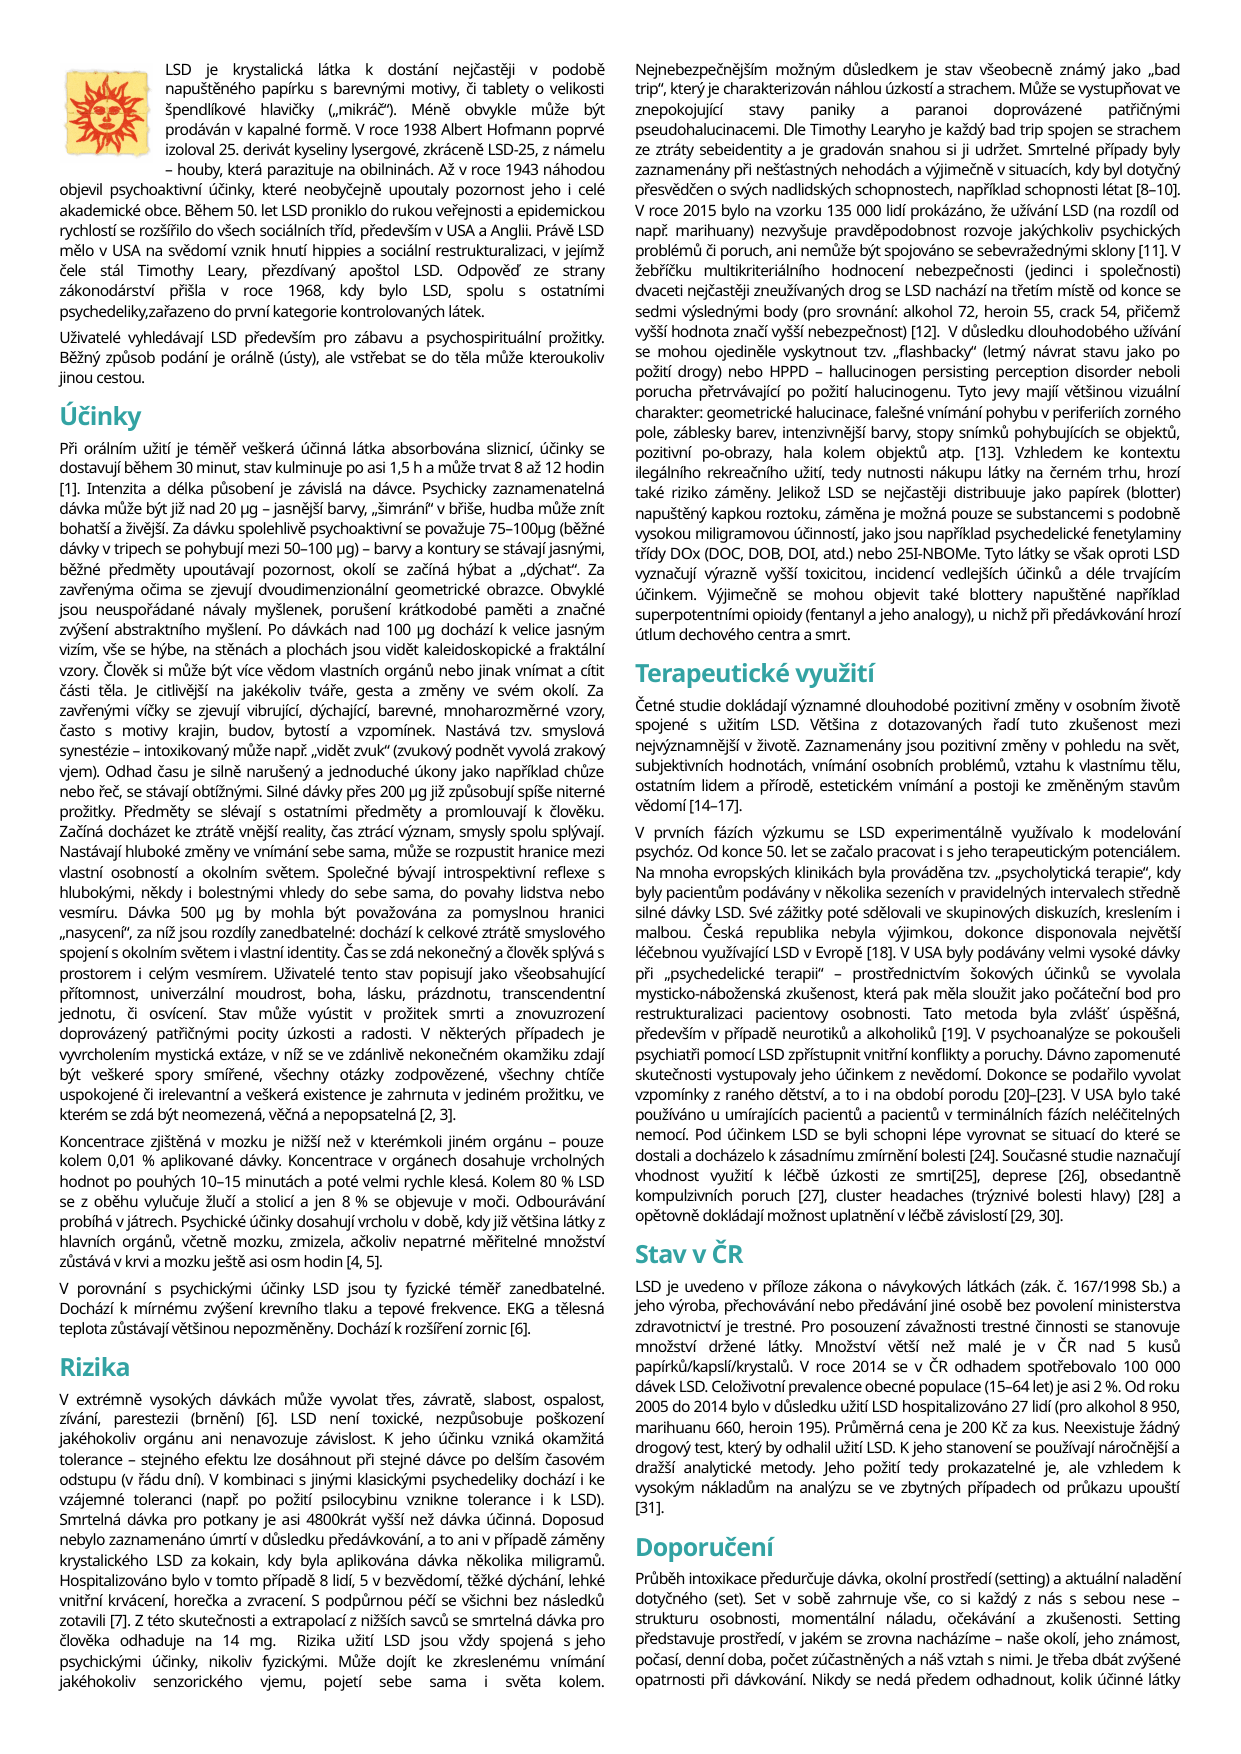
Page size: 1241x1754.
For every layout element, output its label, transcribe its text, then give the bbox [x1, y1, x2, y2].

text Uživatelé vyhledávají LSD především pro zábavu a psychospirituální prožitky. Běžný způsob podání je orálně (ústy), ale vstřebat se do těla může kteroukoliv jinou cestou. [59, 328, 605, 388]
subtitle Účinky [59, 400, 605, 432]
text Nejnebezpečnějším možným důsledkem je stav všeobecně známý jako „bad trip“, který je charakterizován náhlou úzkostí a strachem. Může se vystupňovat ve znepokojující stavy paniky a paranoi doprovázené patřičnými pseudohalucinacemi. Dle Timothy Learyho je každý bad trip spojen se strachem ze ztráty sebeidentity a je gradován snahou si ji udržet. Smrtelné případy byly zaznamenány při nešťastných nehodách a výjimečně v situacích, kdy byl dotyčný přesvědčen o svých nadlidských schopnostech, například schopnosti létat [8–10]. V roce 2015 bylo na vzorku 135 000 lidí prokázáno, že užívání LSD (na rozdíl od např. marihuany) nezvyšuje pravděpodobnost rozvoje jakýchkoliv psychických problémů či poruch, ani nemůže být spojováno se sebevražednými sklony [11]. V žebříčku multikriteriálního hodnocení nebezpečnosti (jedinci i společnosti) dvaceti nejčastěji zneužívaných drog se LSD nachází na třetím místě od konce se sedmi výslednými body (pro srovnání: alkohol 72, heroin 55, crack 54, přičemž vyšší hodnota značí vyšší nebezpečnost) [12]. V důsledku dlouhodobého užívání se mohou ojediněle vyskytnout tzv. „flashbacky“ (letmý návrat stavu jako po požití drogy) nebo HPPD – hallucinogen persisting perception disorder neboli porucha přetrvávající po požití halucinogenu. Tyto jevy majíí většinou vizuální charakter: geometrické halucinace, falešné vnímání pohybu v periferiích zorného pole, záblesky barev, intenzivnější barvy, stopy snímků pohybujících se objektů, pozitivní po-obrazy, hala kolem objektů atp. [13]. Vzhledem ke kontextu ilegálního rekreačního užití, tedy nutnosti nákupu látky na černém trhu, hrozí také riziko záměny. Jelikož LSD se nejčastěji distribuuje jako papírek (blotter) napuštěný kapkou roztoku, záměna je možná pouze se substancemi s podobně vysokou miligramovou účinností, jako jsou například psychedelické fenetylaminy třídy DOx (DOC, DOB, DOI, atd.) nebo 25I-NBOMe. Tyto látky se však oproti LSD vyznačují výrazně vyšší toxicitou, incidencí vedlejších účinků a déle trvajícím účinkem. Výjimečně se mohou objevit také blottery napuštěné například superpotentními opioidy (fentanyl a jeho analogy), u nichž při předávkování hrozí útlum dechového centra a smrt. [635, 59, 1181, 645]
text LSD je uvedeno v příloze zákona o návykových látkách (zák. č. 167/1998 Sb.) a jeho výroba, přechovávání nebo předávání jiné osobě bez povolení ministerstva zdravotnictví je trestné. Pro posouzení závažnosti trestné činnosti se stanovuje množství držené látky. Množství větší než malé je v ČR nad 5 kusů papírků/kapslí/krystalů. V roce 2014 se v ČR odhadem spotřebovalo 100 000 dávek LSD. Celoživotní prevalence obecné populace (15–64 let) je asi 2 %. Od roku 2005 do 2014 bylo v důsledku užití LSD hospitalizováno 27 lidí (pro alkohol 8 950, marihuanu 660, heroin 195). Průměrná cena je 200 Kč za kus. Neexistuje žádný drogový test, který by odhalil užití LSD. K jeho stanovení se používají náročnější a dražší analytické metody. Jeho požití tedy prokazatelné je, ale vzhledem k vysokým nákladům na analýzu se ve zbytných případech od průkazu upouští [31]. [635, 1276, 1181, 1518]
subtitle Rizika [59, 1351, 605, 1383]
text Koncentrace zjištěná v mozku je nižší než v kterémkoli jiném orgánu – pouze kolem 0,01 % aplikované dávky. Koncentrace v orgánech dosahuje vrcholných hodnot po pouhých 10–15 minutách a poté velmi rychle klesá. Kolem 80 % LSD se z oběhu vylučuje žlučí a stolicí a jen 8 % se objevuje v moči. Odbourávání probíhá v játrech. Psychické účinky dosahují vrcholu v době, kdy již většina látky z hlavních orgánů, včetně mozku, zmizela, ačkoliv nepatrné měřitelné množství zůstává v krvi a mozku ještě asi osm hodin [4, 5]. [59, 1131, 605, 1272]
text LSD je krystalická látka k dostání nejčastěji v podobě napuštěného papírku s barevnými motivy, či tablety o velikosti špendlíkové hlavičky („mikráč“). Méně obvykle může být prodáván v kapalné formě. V roce 1938 Albert Hofmann poprvé izoloval 25. derivát kyseliny lysergové, zkráceně LSD-25, z námelu – houby, která parazituje na obilninách. Až v roce 1943 náhodou objevil psychoaktivní účinky, které neobyčejně upoutaly pozornost jeho i celé akademické obce. Během 50. let LSD proniklo do rukou veřejnosti a epidemickou rychlostí se rozšířilo do všech sociálních tříd, především v USA a Anglii. Právě LSD mělo v USA na svědomí vznik hnutí hippies a sociální restrukturalizaci, v jejímž čele stál Timothy Leary, přezdívaný apoštol LSD. Odpověď ze strany zákonodárství přišla v roce 1968, kdy bylo LSD, spolu s ostatními psychedeliky,zařazeno do první kategorie kontrolovaných látek. [59, 59, 605, 322]
text Četné studie dokládají významné dlouhodobé pozitivní změny v osobním životě spojené s užitím LSD. Většina z dotazovaných řadí tuto zkušenost mezi nejvýznamnější v životě. Zaznamenány jsou pozitivní změny v pohledu na svět, subjektivních hodnotách, vnímání osobních problémů, vztahu k vlastnímu tělu, ostatním lidem a přírodě, estetickém vnímání a postoji ke změněným stavům vědomí [14–17]. [635, 695, 1181, 816]
text V porovnání s psychickými účinky LSD jsou ty fyzické téměř zanedbatelné. Dochází k mírnému zvýšení krevního tlaku a tepové frekvence. EKG a tělesná teplota zůstávají většinou nepozměněny. Dochází k rozšíření zornic [6]. [59, 1278, 605, 1339]
subtitle Stav v ČR [635, 1238, 1181, 1270]
picture [60, 63, 154, 163]
text Průběh intoxikace předurčuje dávka, okolní prostředí (setting) a aktuální naladění dotyčného (set). Set v sobě zahrnuje vše, co si každý z nás s sebou nese – strukturu osobnosti, momentální náladu, očekávání a zkušenosti. Setting představuje prostředí, v jakém se zrovna nacházíme – naše okolí, jeho známost, počasí, denní doba, počet zúčastněných a náš vztah s nimi. Je třeba dbát zvýšené opatrnosti při dávkování. Nikdy se nedá předem odhadnout, kolik účinné látky [635, 1568, 1181, 1690]
text Při orálním užití je téměř veškerá účinná látka absorbována sliznicí, účinky se dostavují během 30 minut, stav kulminuje po asi 1,5 h a může trvat 8 až 12 hodin [1]. Intenzita a délka působení je závislá na dávce. Psychicky zaznamenatelná dávka může být již nad 20 μg – jasnější barvy, „šimrání“ v břiše, hudba může znít bohatší a živější. Za dávku spolehlivě psychoaktivní se považuje 75–100μg (běžné dávky v tripech se pohybují mezi 50–100 μg) – barvy a kontury se stávají jasnými, běžné předměty upoutávají pozornost, okolí se začíná hýbat a „dýchat“. Za zavřenýma očima se zjevují dvoudimenzionální geometrické obrazce. Obvyklé jsou neuspořádané návaly myšlenek, porušení krátkodobé paměti a značné zvýšení abstraktního myšlení. Po dávkách nad 100 μg dochází k velice jasným vizím, vše se hýbe, na stěnách a plochách jsou vidět kaleidoskopické a fraktální vzory. Člověk si může být více vědom vlastních orgánů nebo jinak vnímat a cítit části těla. Je citlivější na jakékoliv tváře, gesta a změny ve svém okolí. Za zavřenými víčky se zjevují vibrující, dýchající, barevné, mnoharozměrné vzory, často s motivy krajin, budov, bytostí a vzpomínek. Nastává tzv. smyslová synestézie – intoxikovaný může např. „vidět zvuk“ (zvukový podnět vyvolá zrakový vjem). Odhad času je silně narušený a jednoduché úkony jako například chůze nebo řeč, se stávají obtížnými. Silné dávky přes 200 μg již způsobují spíše niterné prožitky. Předměty se slévají s ostatními předměty a promlouvají k člověku. Začíná docházet ke ztrátě vnější reality, čas ztrácí význam, smysly spolu splývají. Nastávají hluboké změny ve vnímání sebe sama, může se rozpustit hranice mezi vlastní osobností a okolním světem. Společné bývají introspektivní reflexe s hlubokými, někdy i bolestnými vhledy do sebe sama, do povahy lidstva nebo vesmíru. Dávka 500 μg by mohla být považována za pomyslnou hranici „nasycení“, za níž jsou rozdíly zanedbatelné: dochází k celkové ztrátě smyslového spojení s okolním světem i vlastní identity. Čas se zdá nekonečný a člověk splývá s prostorem i celým vesmírem. Uživatelé tento stav popisují jako všeobsahující přítomnost, univerzální moudrost, boha, lásku, prázdnotu, transcendentní jednotu, či osvícení. Stav může vyústit v prožitek smrti a znovuzrození doprovázený patřičnými pocity úzkosti a radosti. V některých případech je vyvrcholením mystická extáze, v níž se ve zdánlivě nekonečném okamžiku zdají být veškeré spory smířené, všechny otázky zodpovězené, všechny chtíče uspokojené či irelevantní a veškerá existence je zahrnuta v jediném prožitku, ve kterém se zdá být neomezená, věčná a nepopsatelná [2, 3]. [59, 438, 605, 1125]
subtitle Terapeutické využití [635, 657, 1181, 689]
text V extrémně vysokých dávkách může vyvolat třes, závratě, slabost, ospalost, zívání, parestezii (brnění) [6]. LSD není toxické, nezpůsobuje poškození jakéhokoliv orgánu ani nenavozuje závislost. K jeho účinku vzniká okamžitá tolerance – stejného efektu lze dosáhnout při stejné dávce po delším časovém odstupu (v řádu dní). V kombinaci s jinými klasickými psychedeliky dochází i ke vzájemné toleranci (např. po požití psilocybinu vznikne tolerance i k LSD). Smrtelná dávka pro potkany je asi 4800krát vyšší než dávka účinná. Doposud nebylo zaznamenáno úmrtí v důsledku předávkování, a to ani v případě záměny krystalického LSD za kokain, kdy byla aplikována dávka několika miligramů. Hospitalizováno bylo v tomto případě 8 lidí, 5 v bezvědomí, těžké dýchání, lehké vnitřní krvácení, horečka a zvracení. S podpůrnou péčí se všichni bez následků zotavili [7]. Z této skutečnosti a extrapolací z nižších savců se smrtelná dávka pro člověka odhaduje na 14 mg. Rizika užití LSD jsou vždy spojená s jeho psychickými účinky, nikoliv fyzickými. Může dojít ke zkreslenému vnímání jakéhokoliv senzorického vjemu, pojetí sebe sama i světa kolem. [59, 1389, 605, 1692]
text V prvních fázích výzkumu se LSD experimentálně využívalo k modelování psychóz. Od konce 50. let se začalo pracovat i s jeho terapeutickým potenciálem. Na mnoha evropských klinikách byla prováděna tzv. „psycholytická terapie“, kdy byly pacientům podávány v několika sezeních v pravidelných intervalech středně silné dávky LSD. Své zážitky poté sdělovali ve skupinových diskuzích, kreslením i malbou. Česká republika nebyla výjimkou, dokonce disponovala největší léčebnou využívající LSD v Evropě [18]. V USA byly podávány velmi vysoké dávky při „psychedelické terapii“ – prostřednictvím šokových účinků se vyvolala mysticko-náboženská zkušenost, která pak měla sloužit jako počáteční bod pro restrukturalizaci pacientovy osobnosti. Tato metoda byla zvlášť úspěšná, především v případě neurotiků a alkoholiků [19]. V psychoanalýze se pokoušeli psychiatři pomocí LSD zpřístupnit vnitřní konflikty a poruchy. Dávno zapomenuté skutečnosti vystupovaly jeho účinkem z nevědomí. Dokonce se podařilo vyvolat vzpomínky z raného dětství, a to i na období porodu [20]–[23]. V USA bylo také používáno u umírajících pacientů a pacientů v terminálních fázích neléčitelných nemocí. Pod účinkem LSD se byli schopni lépe vyrovnat se situací do které se dostali a docházelo k zásadnímu zmírnění bolesti [24]. Současné studie naznačují vhodnost využití k léčbě úzkosti ze smrti[25], deprese [26], obsedantně kompulzivních poruch [27], cluster headaches (trýznivé bolesti hlavy) [28] a opětovně dokládají možnost uplatnění v léčbě závislostí [29, 30]. [635, 822, 1181, 1226]
subtitle Doporučení [635, 1530, 1181, 1563]
